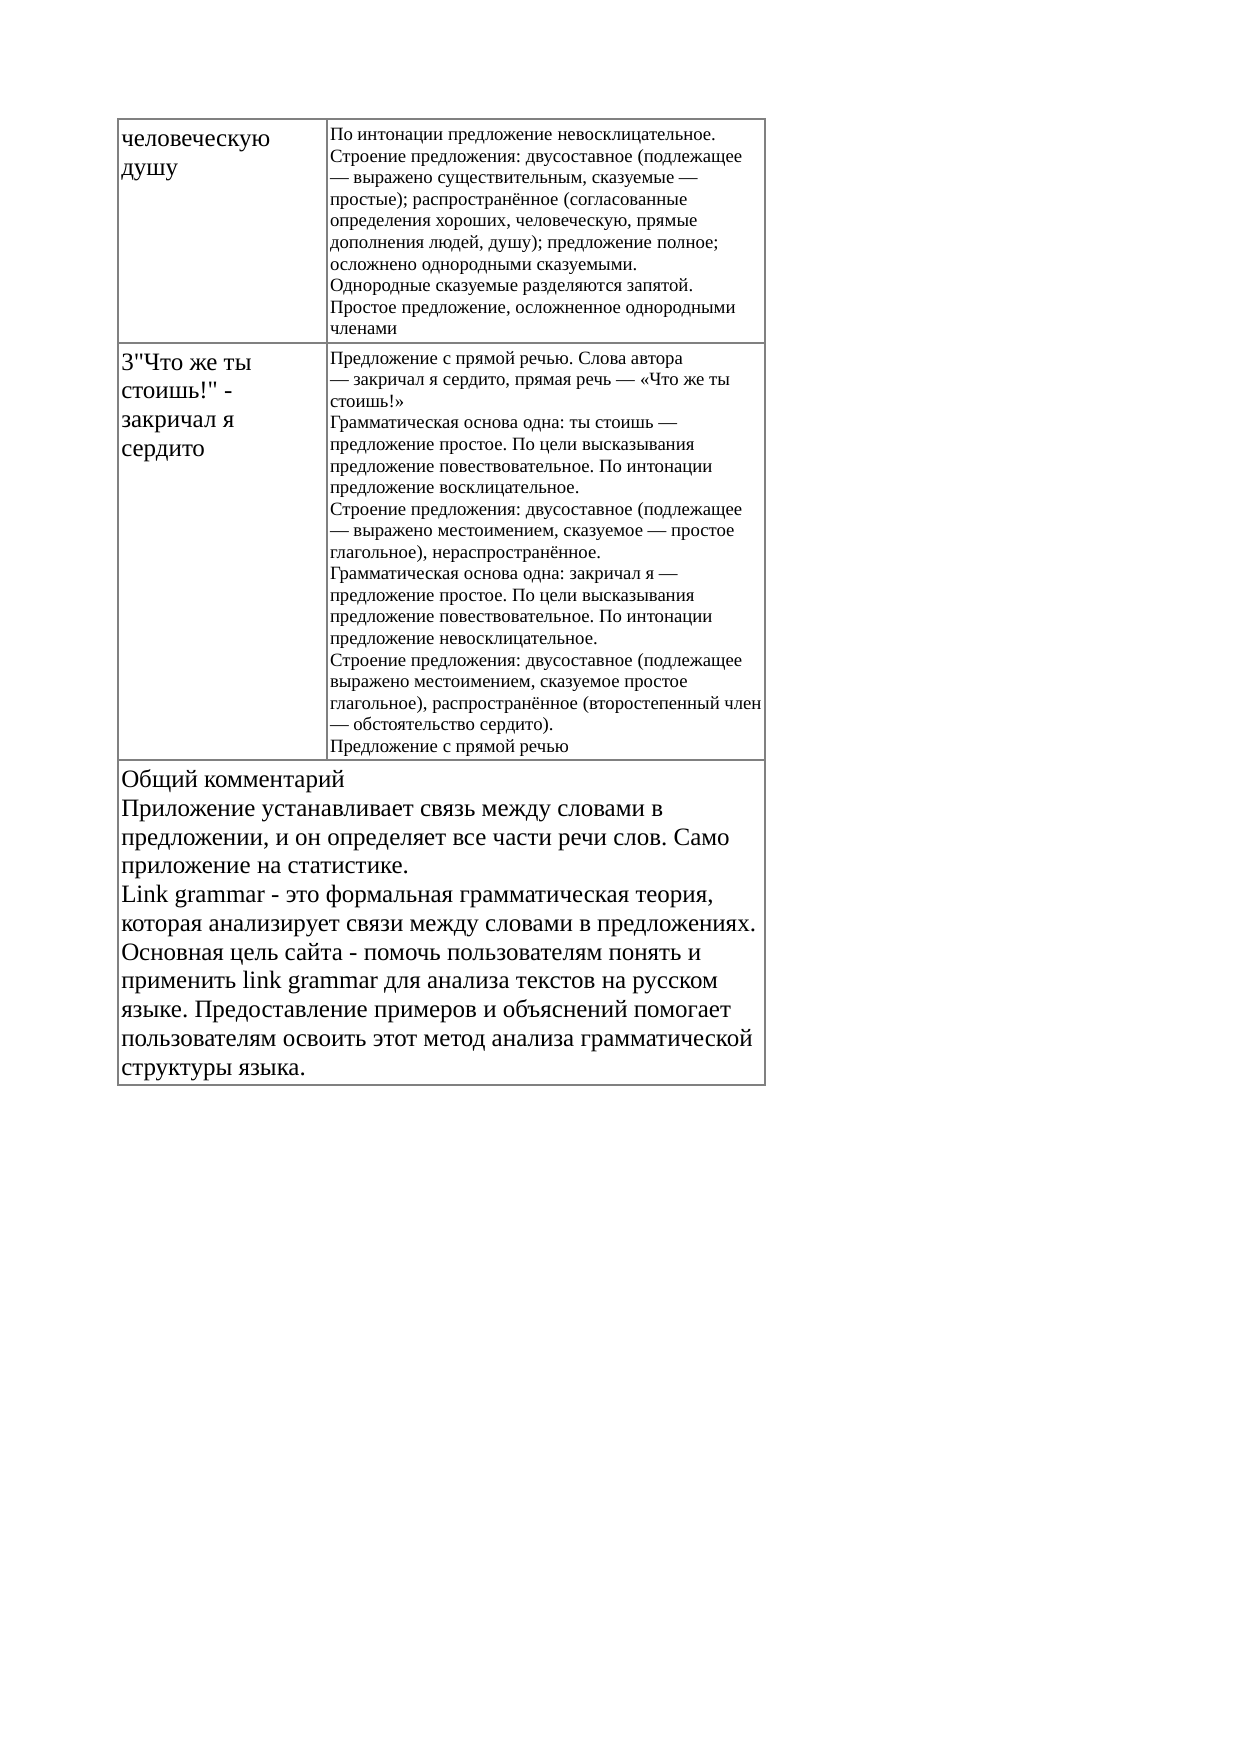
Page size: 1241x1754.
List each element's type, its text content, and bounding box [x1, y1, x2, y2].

table_cell Общий комментарий Приложение устанавливает связь между словами в предложении, и он определяет все части речи слов. Само приложение на статистике. Link grammar - это формальная грамматическая теория, которая анализирует связи между словами в предложениях. Основная цель сайта - помочь пользователям понять и применить link grammar для анализа текстов на русском языке. Предоставление примеров и объяснений помогает пользователям освоить этот метод анализа грамматической структуры языка. [119, 761, 764, 1083]
table_cell человеческую душу [119, 120, 326, 342]
table_cell 3"Что же ты стоишь!" - закричал я сердито [119, 344, 326, 759]
table_cell Предложение с прямой речью. Слова автора — закричал я сердито, прямая речь — «Что же ты стоишь!» Грамматическая основа одна: ты стоишь — предложение простое. По цели высказывания предложение повествовательное. По интонации предложение восклицательное. Строение предложения: двусоставное (подлежащее — выражено местоимением, сказуемое — простое глагольное), нераспространённое. Грамматическая основа одна: закричал я — предложение простое. По цели высказывания предложение повествовательное. По интонации предложение невосклицательное. Строение предложения: двусоставное (подлежащее выражено местоимением, сказуемое простое глагольное), распространённое (второстепенный член — обстоятельство сердито). Предложение с прямой речью [328, 344, 764, 759]
table_cell По интонации предложение невосклицательное. Строение предложения: двусоставное (подлежащее — выражено существительным, сказуемые — простые); распространённое (согласованные определения хороших, человеческую, прямые дополнения людей, душу); предложение полное; осложнено однородными сказуемыми. Однородные сказуемые разделяются запятой. Простое предложение, осложненное однородными членами [328, 120, 764, 342]
